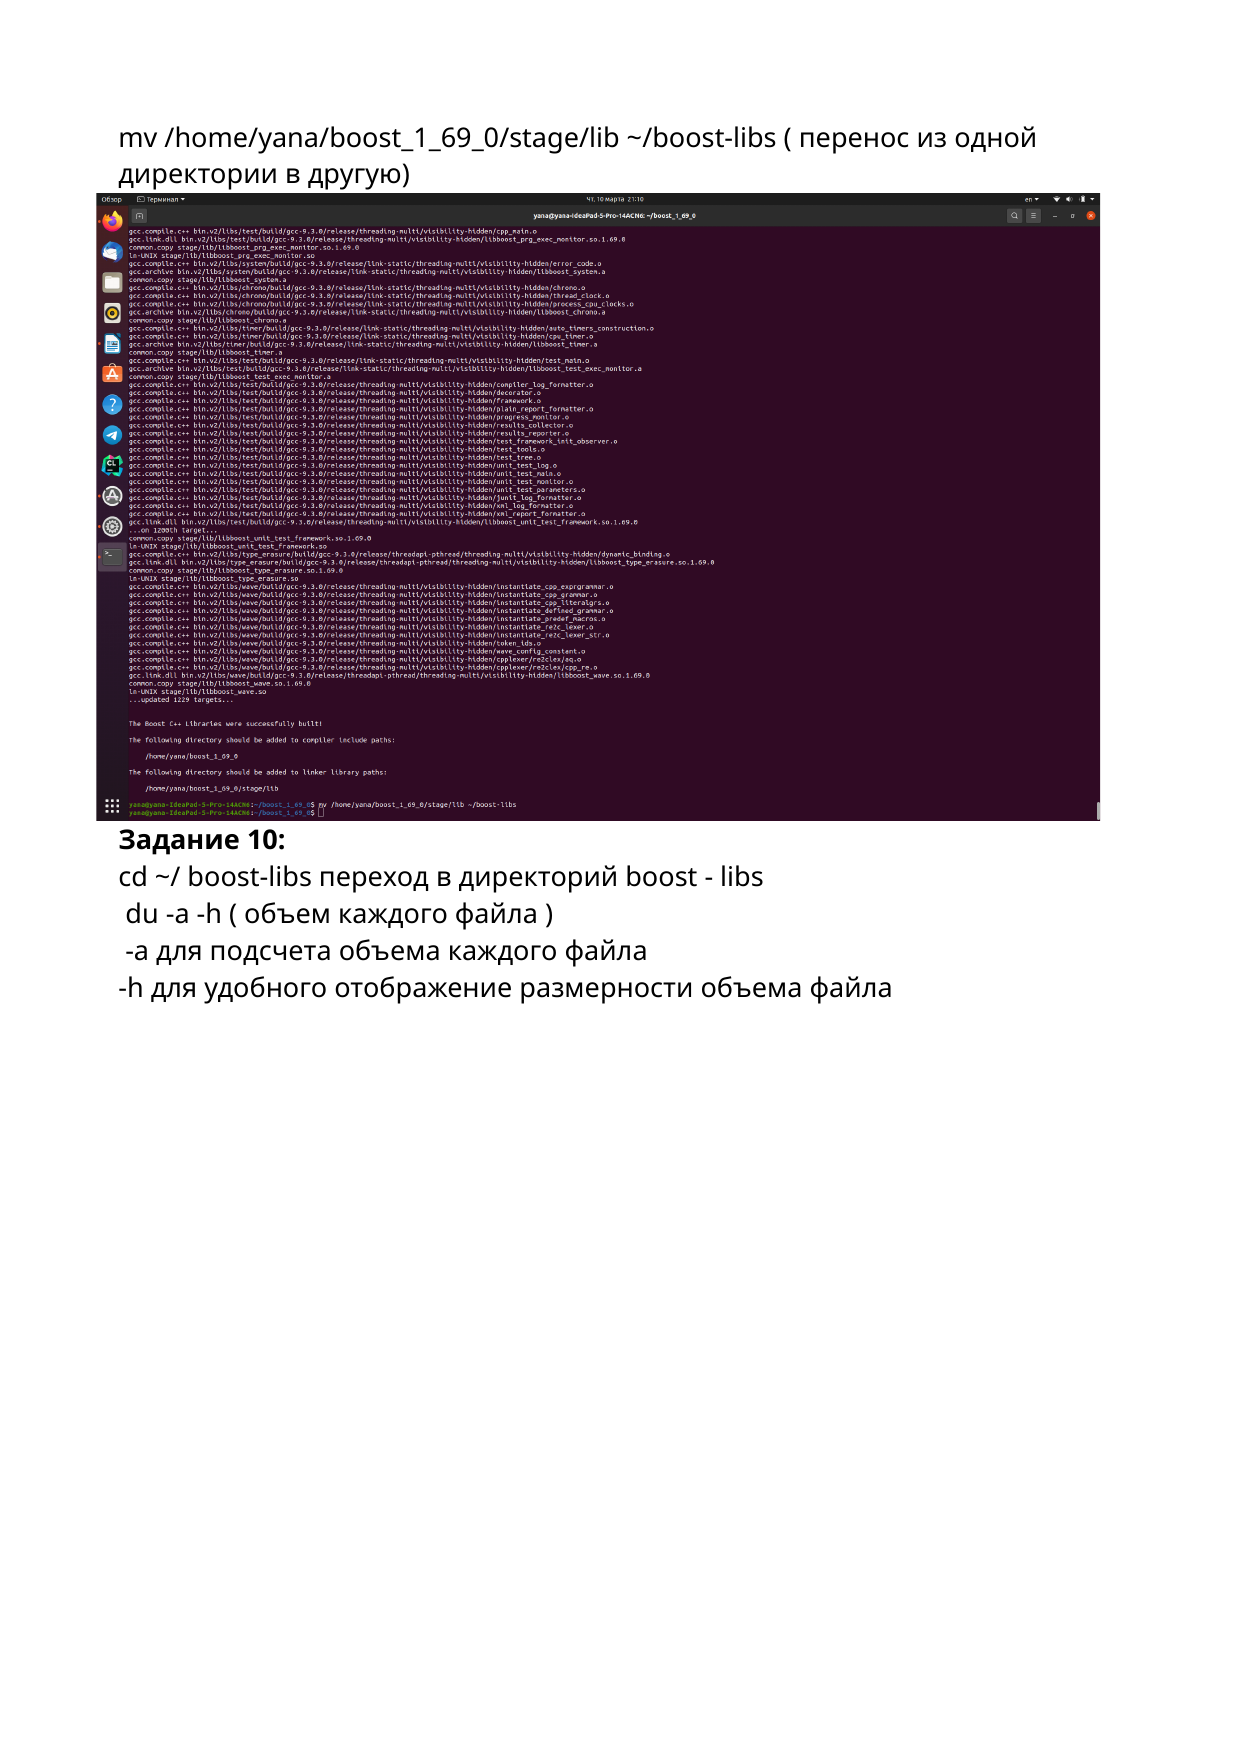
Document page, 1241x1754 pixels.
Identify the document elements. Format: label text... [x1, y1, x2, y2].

picture [96, 193, 1101, 821]
text du -a -h ( объем каждого файла ) [118, 894, 1122, 931]
text -a для подсчета объема каждого файла [118, 931, 1122, 968]
text cd ~/ boost-libs переход в директорий boost - libs [118, 858, 1122, 894]
text -h для удобного отображение размерности объема файла [118, 968, 1122, 1005]
text mv /home/yana/boost_1_69_0/stage/lib ~/boost-libs ( перенос из одной директории в другую) [118, 118, 1122, 192]
text Задание 10: [118, 192, 1122, 858]
